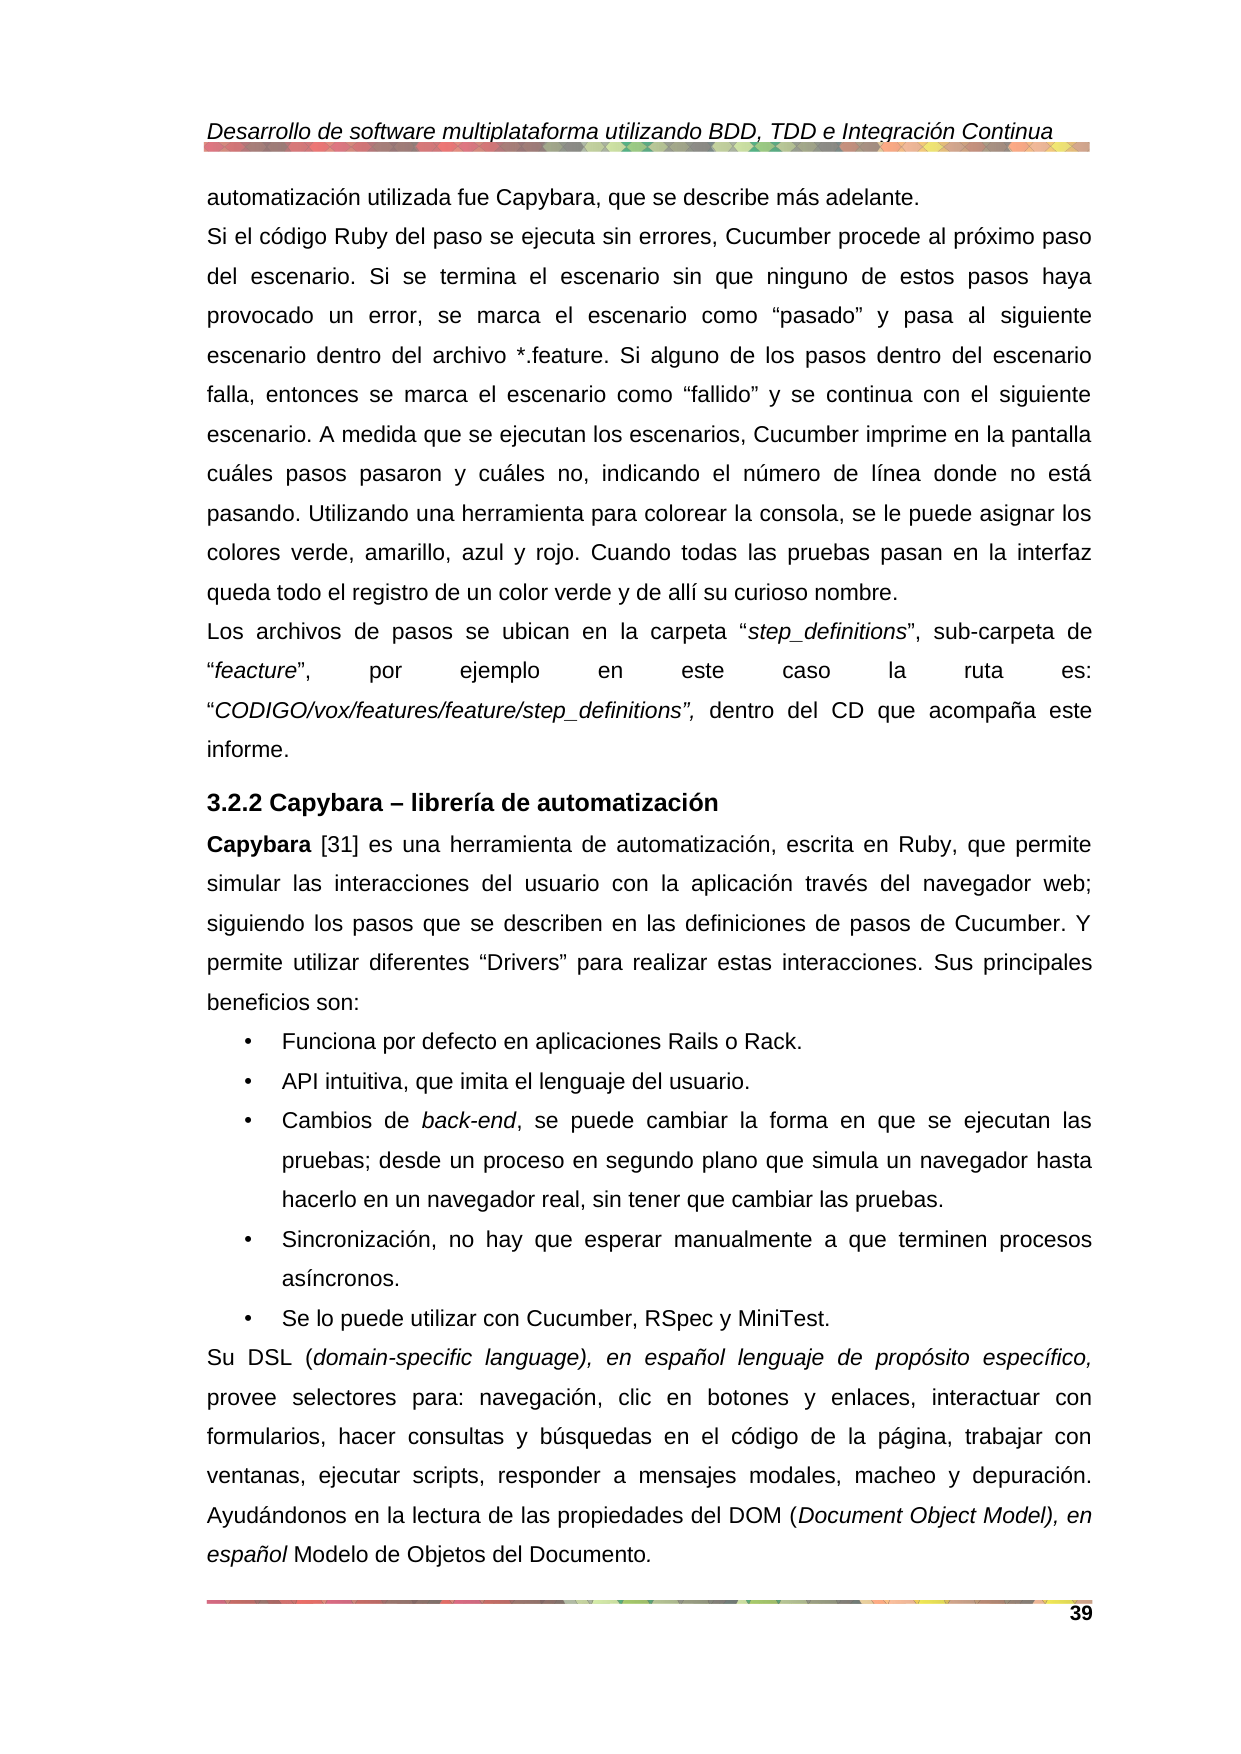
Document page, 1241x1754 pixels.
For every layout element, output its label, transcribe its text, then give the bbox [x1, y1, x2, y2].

text [206, 1600, 1093, 1604]
list Funciona por defecto en aplicaciones Rails o Rack. [244, 1028, 1093, 1054]
text Su DSL (domain-specific language), en español lenguaje de propósito específico, provee selectores para: navegación, clic en botones y enlaces, interactuar con formularios, hacer consultas y búsquedas en el código de la página, trabajar con ventanas, ejecutar scripts, responder a mensajes modales, macheo y depuración. Ayudándonos en la lectura de las propiedades del DOM (Document Object Model), en español Modelo de Objetos del Documento. [207, 1344, 1093, 1568]
text Si el código Ruby del paso se ejecuta sin errores, Cucumber procede al próximo paso del escenario. Si se termina el escenario sin que ninguno de estos pasos haya provocado un error, se marca el escenario como “pasado” y pasa al siguiente escenario dentro del archivo *.feature. Si alguno de los pasos dentro del escenario falla, entonces se marca el escenario como “fallido” y se continua con el siguiente escenario. A medida que se ejecutan los escenarios, Cucumber imprime en la pantalla cuáles pasos pasaron y cuáles no, indicando el número de línea donde no está pasando. Utilizando una herramienta para colorear la consola, se le puede asignar los colores verde, amarillo, azul y rojo. Cuando todas las pruebas pasan en la interfaz queda todo el registro de un color verde y de allí su curioso nombre. [207, 223, 1093, 605]
list Sincronización, no hay que esperar manualmente a que terminen procesos asíncronos. [244, 1226, 1093, 1291]
list Se lo puede utilizar con Cucumber, RSpec y MiniTest. [244, 1304, 1093, 1331]
list Cambios de back-end, se puede cambiar la forma en que se ejecutan las pruebas; desde un proceso en segundo plano que simula un navegador hasta hacerlo en un navegador real, sin tener que cambiar las pruebas. [244, 1107, 1093, 1212]
text [203, 142, 1090, 152]
list 3.2.2 Capybara – librería de automatización [207, 788, 1093, 816]
text Capybara [31] es una herramienta de automatización, escrita en Ruby, que permite simular las interacciones del usuario con la aplicación través del navegador web; siguiendo los pasos que se describen en las definiciones de pasos de Cucumber. Y permite utilizar diferentes “Drivers” para realizar estas interacciones. Sus principales beneficios son: [207, 831, 1093, 1015]
text Los archivos de pasos se ubican en la carpeta “step_definitions”, sub-carpeta de “feacture”, por ejemplo en este caso la ruta es: “CODIGO/vox/features/feature/step_definitions”, dentro del CD que acompaña este informe. [207, 618, 1093, 763]
text Las definiciones de los pasos se las registra también en archivos de texto plano cuyos nombres terminan en “_steps.rb”. Estos pasos son algunas líneas de código Ruby que interactúan con el código de la aplicación. Normalmente se vincula con alguna librería de automatización de procesos para que interactúe con el sistema real; en este caso la librería para automatización utilizada fue Capybara, que se describe más adelante. [207, 184, 1093, 210]
list API intuitiva, que imita el lenguaje del usuario. [244, 1068, 1093, 1094]
